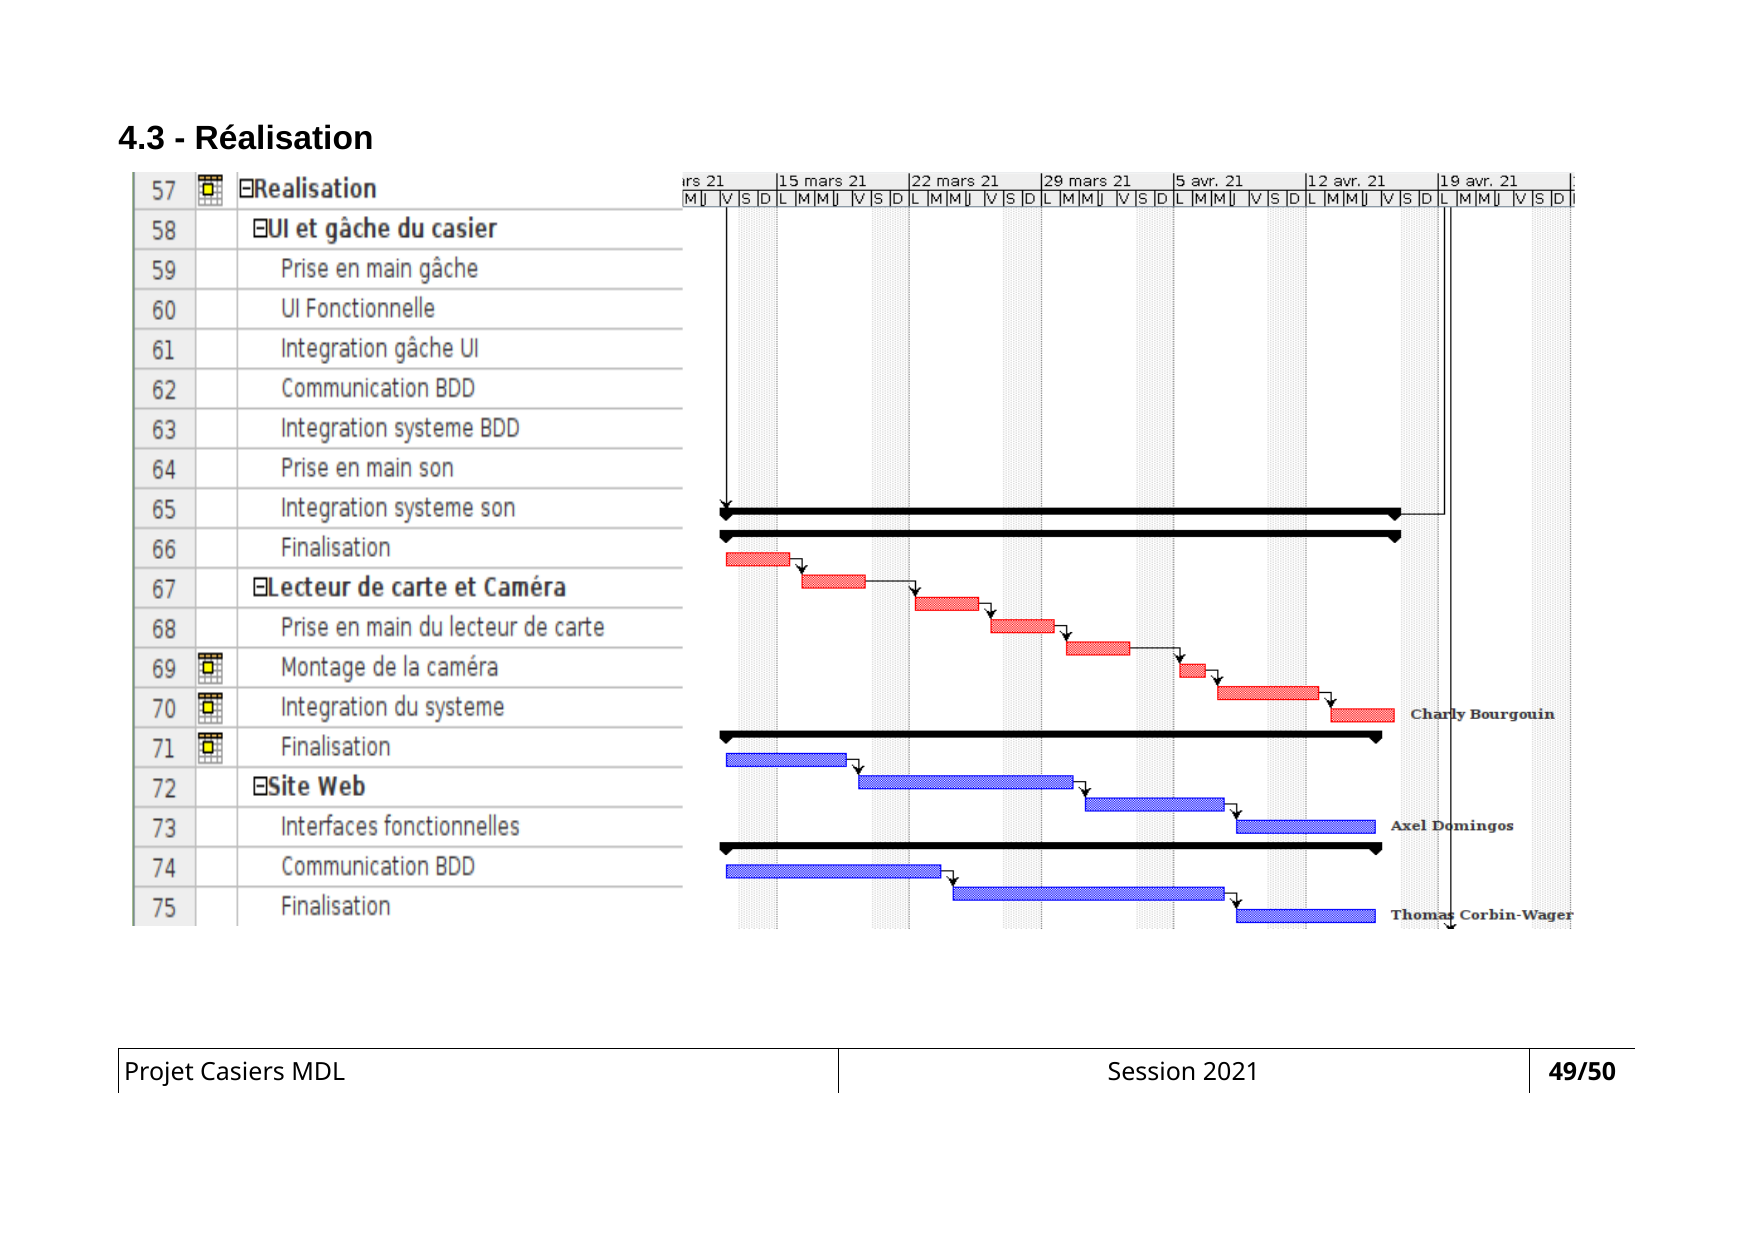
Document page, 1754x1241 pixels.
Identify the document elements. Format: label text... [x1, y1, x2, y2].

picture [132, 172, 1575, 929]
subtitle 4.3 - Réalisation [118, 118, 1636, 157]
